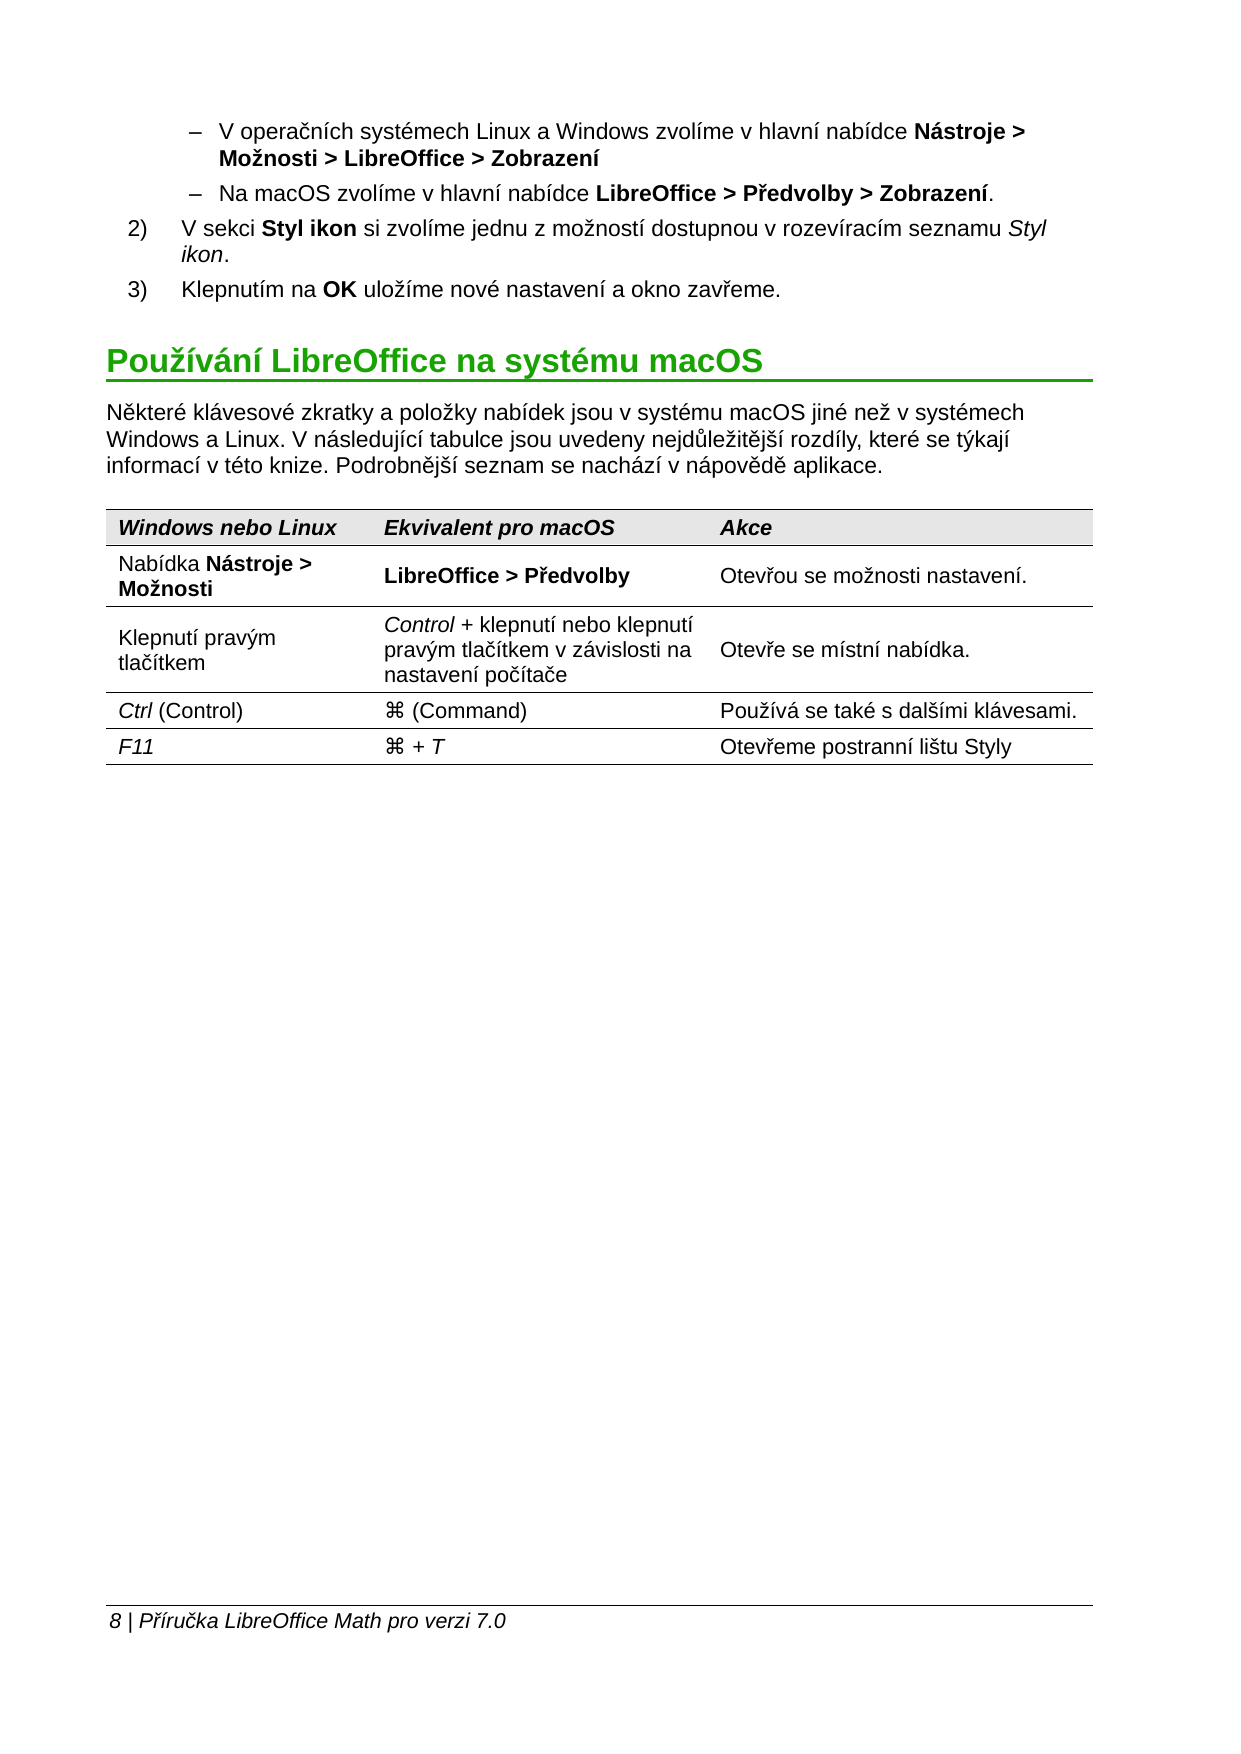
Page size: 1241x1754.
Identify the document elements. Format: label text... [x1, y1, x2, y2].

list Na macOS zvolíme v hlavní nabídce LibreOffice > Předvolby > Zobrazení. [189, 180, 1093, 206]
table_cell Otevřou se možnosti nastavení. [708, 546, 1093, 606]
text Některé klávesové zkratky a položky nabídek jsou v systému macOS jiné než v systémech Windows a Linux. V následující tabulce jsou uvedeny nejdůležitější rozdíly, které se týkají informací v této knize. Podrobnější seznam se nachází v nápovědě aplikace. [106, 399, 1093, 478]
table_cell ⌘ (Command) [372, 693, 708, 728]
table_cell Otevřeme postranní lištu Styly [708, 729, 1093, 764]
table_cell F11 [106, 729, 372, 764]
table_cell Otevře se místní nabídka. [708, 607, 1093, 692]
table_header Ekvivalent pro macOS [372, 510, 708, 544]
subtitle Používání LibreOffice na systému macOS [106, 341, 1093, 379]
list V operačních systémech Linux a Windows zvolíme v hlavní nabídce Nástroje > Možnosti > LibreOffice > Zobrazení [189, 118, 1093, 171]
table_header Windows nebo Linux [106, 510, 372, 544]
table_cell Ctrl (Control) [106, 693, 372, 728]
table_cell Nabídka Nástroje > Možnosti [106, 546, 372, 606]
table_cell Control + klepnutí nebo klepnutí pravým tlačítkem v závislosti na nastavení počítače [372, 607, 708, 692]
list Klepnutím na OK uložíme nové nastavení a okno zavřeme. [148, 276, 1093, 303]
table_cell ⌘ + T [372, 729, 708, 764]
table_header Akce [708, 510, 1093, 544]
table_cell Používá se také s dalšími klávesami. [708, 693, 1093, 728]
table_cell LibreOffice > Předvolby [372, 546, 708, 606]
list V sekci Styl ikon si zvolíme jednu z možností dostupnou v rozevíracím seznamu Styl ikon. [148, 215, 1093, 268]
table_cell Klepnutí pravým tlačítkem [106, 607, 372, 692]
